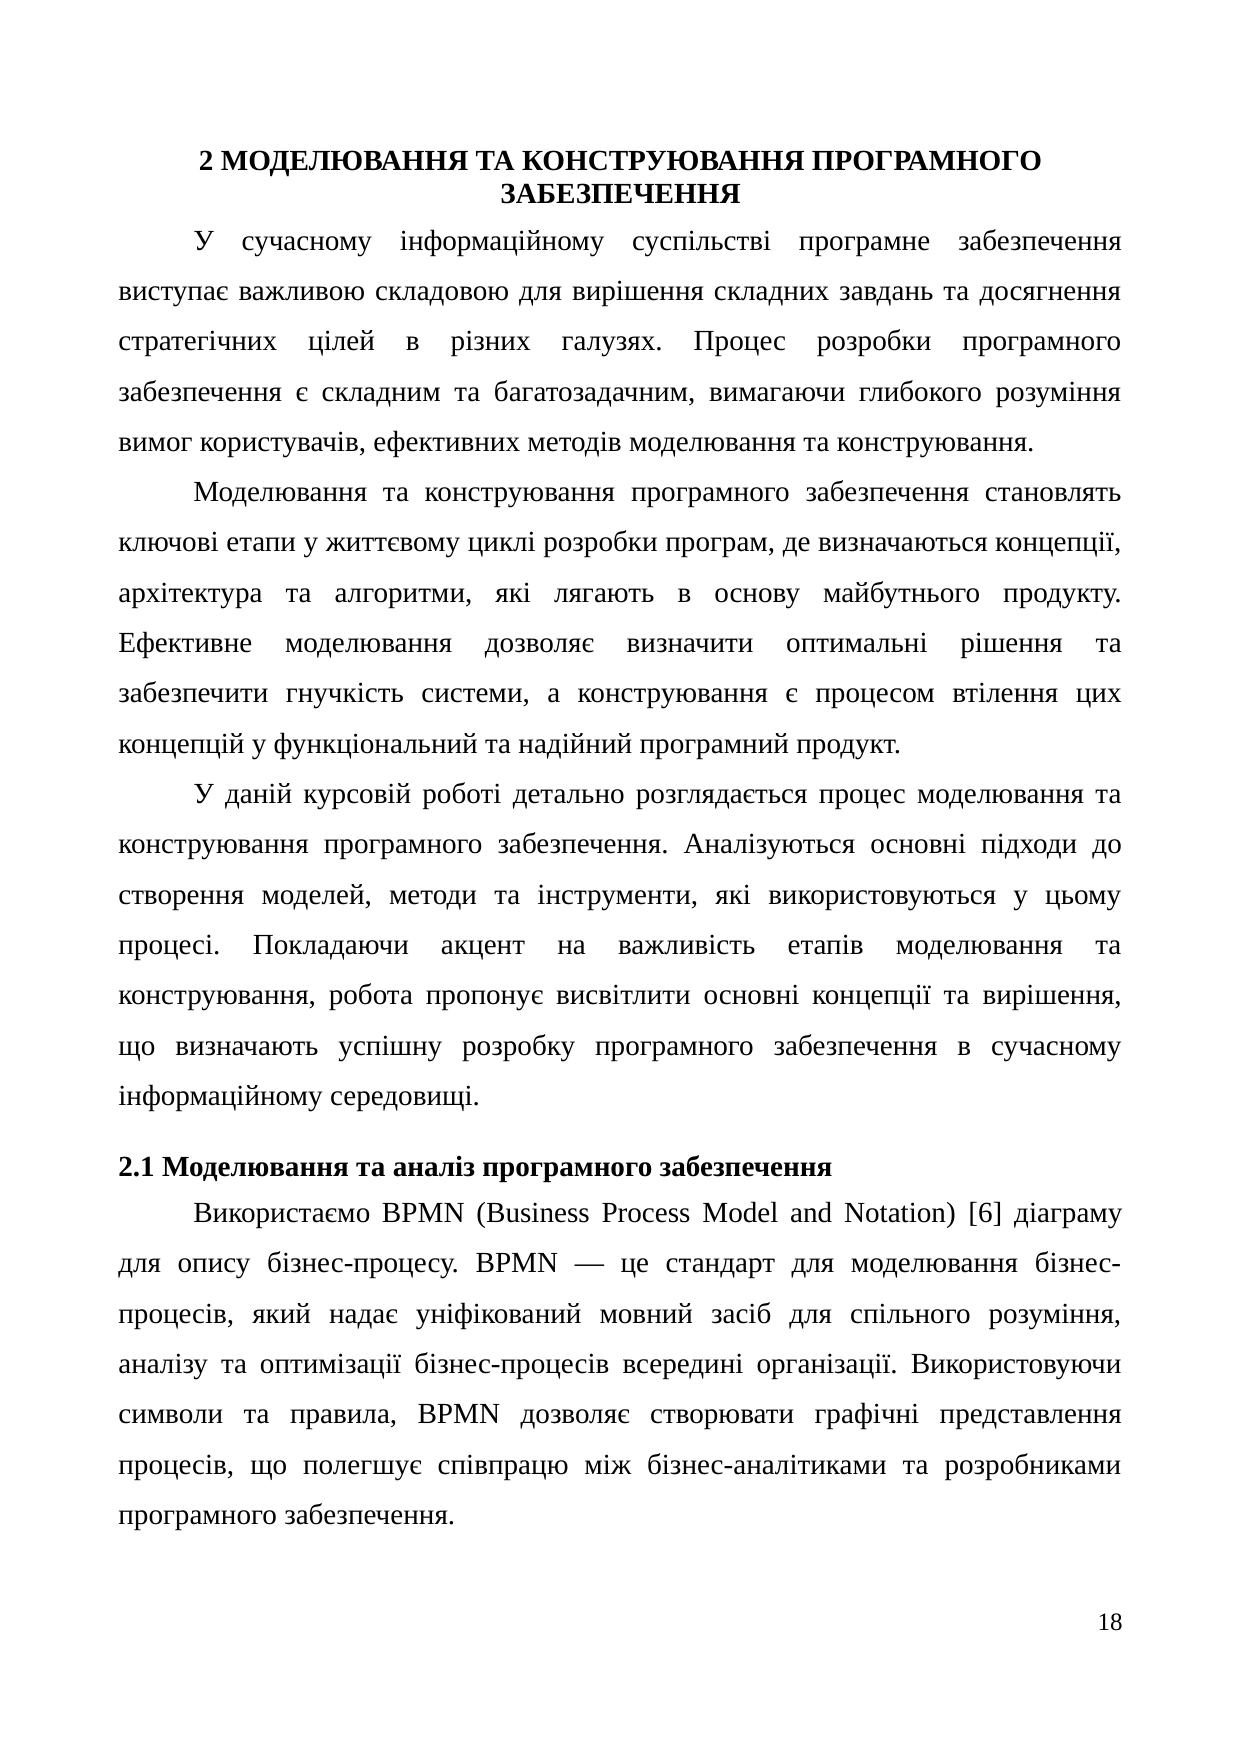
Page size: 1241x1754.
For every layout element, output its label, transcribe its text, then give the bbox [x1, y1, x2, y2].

text Моделювання та конструювання програмного забезпечення становлять ключові етапи у життєвому циклі розробки програм, де визначаються концепції, архітектура та алгоритми, які лягають в основу майбутнього продукту. Ефективне моделювання дозволяє визначити оптимальні рішення та забезпечити гнучкість системи, а конструювання є процесом втілення цих концепцій у функціональний та надійний програмний продукт. [118, 474, 1122, 759]
subtitle 2.1 Моделювання та аналіз програмного забезпечення [118, 1149, 1122, 1183]
text У сучасному інформаційному суспільстві програмне забезпечення виступає важливою складовою для вирішення складних завдань та досягнення стратегічних цілей в різних галузях. Процес розробки програмного забезпечення є складним та багатозадачним, вимагаючи глибокого розуміння вимог користувачів, ефективних методів моделювання та конструювання. [118, 223, 1122, 457]
subtitle 2 МОДЕЛЮВАННЯ ТА КОНСТРУЮВАННЯ ПРОГРАМНОГО ЗАБЕЗПЕЧЕННЯ [118, 143, 1122, 210]
text Використаємо BPMN (Business Process Model and Notation) [6] діаграму для опису бізнес-процесу. BPMN — це стандарт для моделювання бізнес-процесів, який надає уніфікований мовний засіб для спільного розуміння, аналізу та оптимізації бізнес-процесів всередині організації. Використовуючи символи та правила, BPMN дозволяє створювати графічні представлення процесів, що полегшує співпрацю між бізнес-аналітиками та розробниками програмного забезпечення. [118, 1195, 1122, 1531]
text У даній курсовій роботі детально розглядається процес моделювання та конструювання програмного забезпечення. Аналізуються основні підходи до створення моделей, методи та інструменти, які використовуються у цьому процесі. Покладаючи акцент на важливість етапів моделювання та конструювання, робота пропонує висвітлити основні концепції та вирішення, що визначають успішну розробку програмного забезпечення в сучасному інформаційному середовищі. [118, 776, 1122, 1112]
